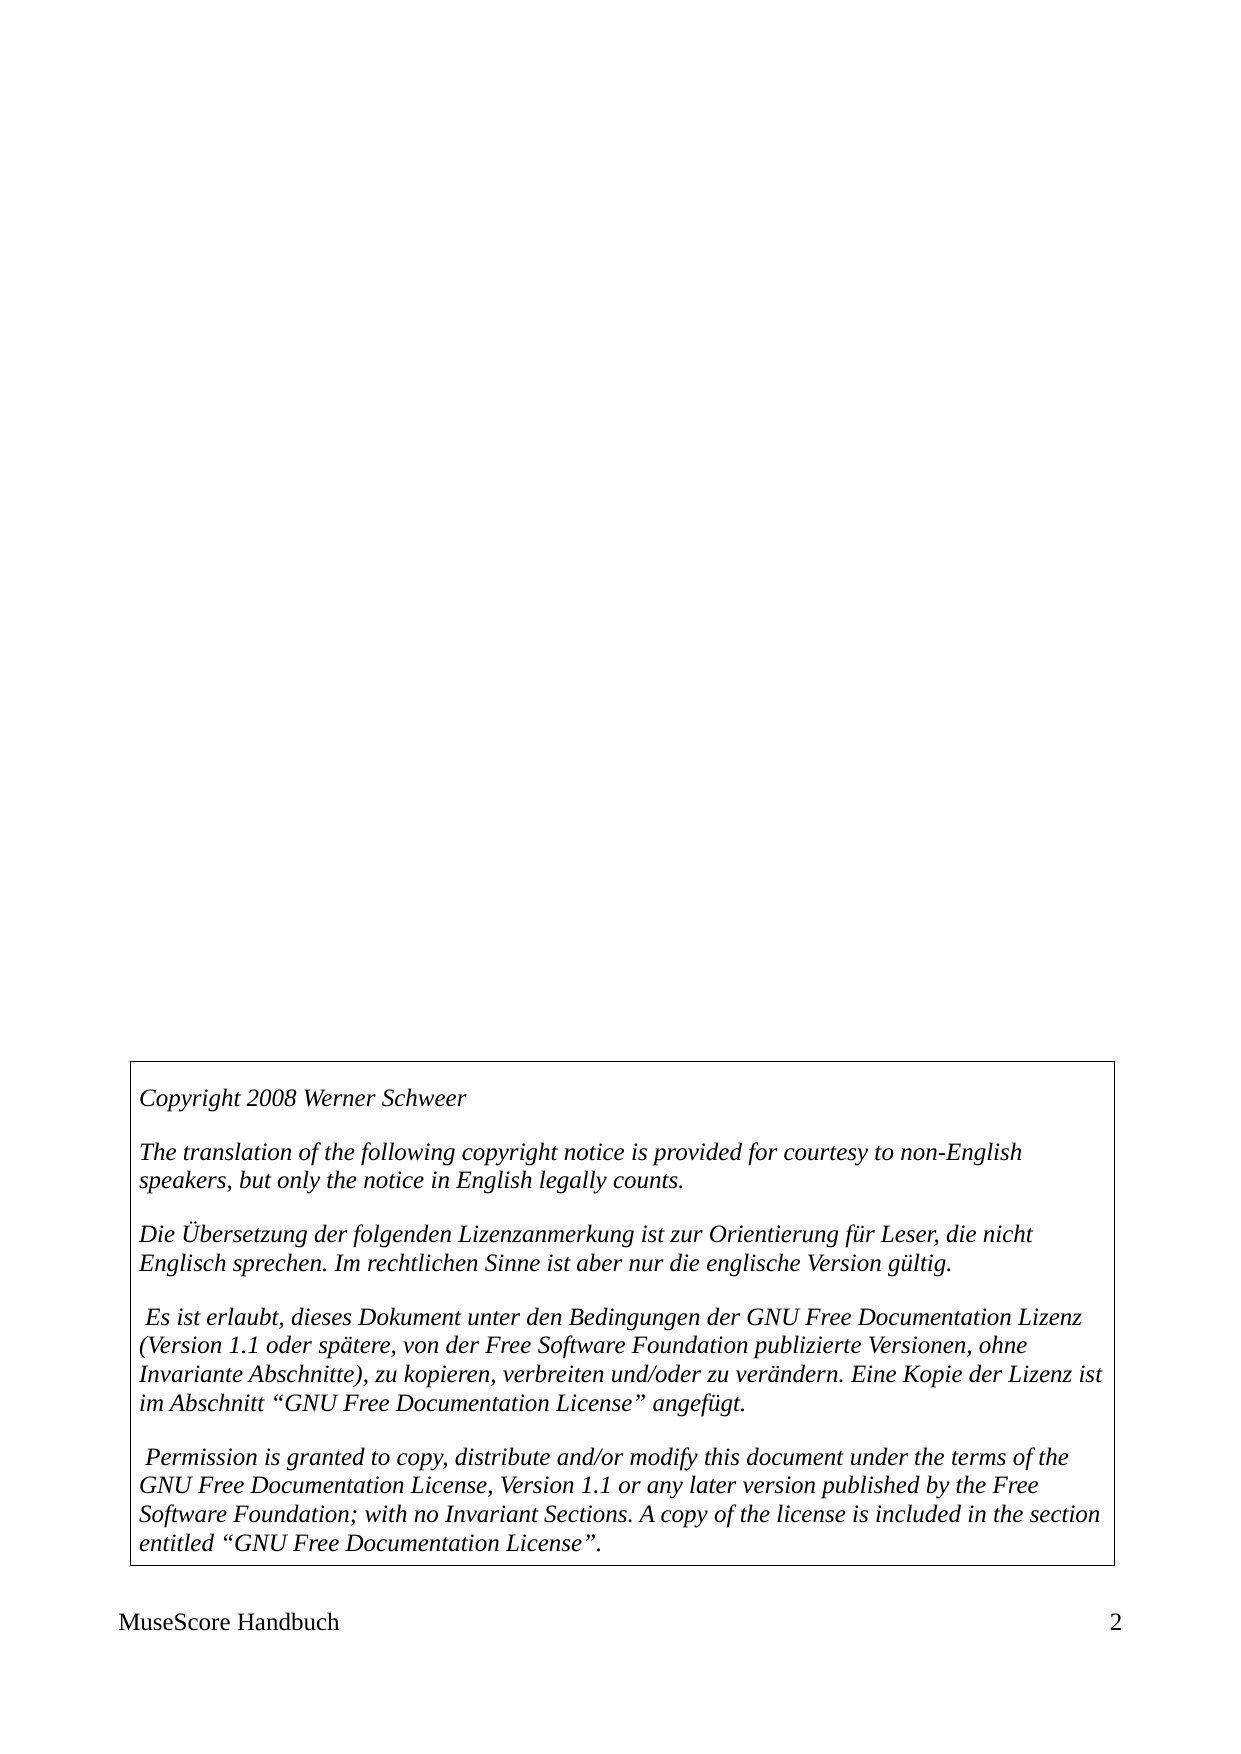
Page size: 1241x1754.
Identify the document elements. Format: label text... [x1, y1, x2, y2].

text Permission is granted to copy, distribute and/or modify this document under the terms of the GNU Free Documentation License, Version 1.1 or any later version published by the Free Software Foundation; with no Invariant Sections. A copy of the license is included in the section entitled “GNU Free Documentation License”. [139, 1442, 1105, 1557]
text kkkkdodldkdodldkdodl [118, 189, 1122, 448]
text Es ist erlaubt, dieses Dokument unter den Bedingungen der GNU Free Documentation Lizenz (Version 1.1 oder spätere, von der Free Software Foundation publizierte Versionen, ohne Invariante Abschnitte), zu kopieren, verbreiten und/oder zu verändern. Eine Kopie der Lizenz ist im Abschnitt “GNU Free Documentation License” angefügt. [139, 1302, 1105, 1417]
text Copyright 2008 Werner Schweer [139, 1083, 1105, 1112]
text The translation of the following copyright notice is provided for courtesy to non-English speakers, but only the notice in English legally counts. [139, 1137, 1105, 1194]
text Die Übersetzung der folgenden Lizenzanmerkung ist zur Orientierung für Leser, die nicht Englisch sprechen. Im rechtlichen Sinne ist aber nur die englische Version gültig. [139, 1219, 1105, 1277]
